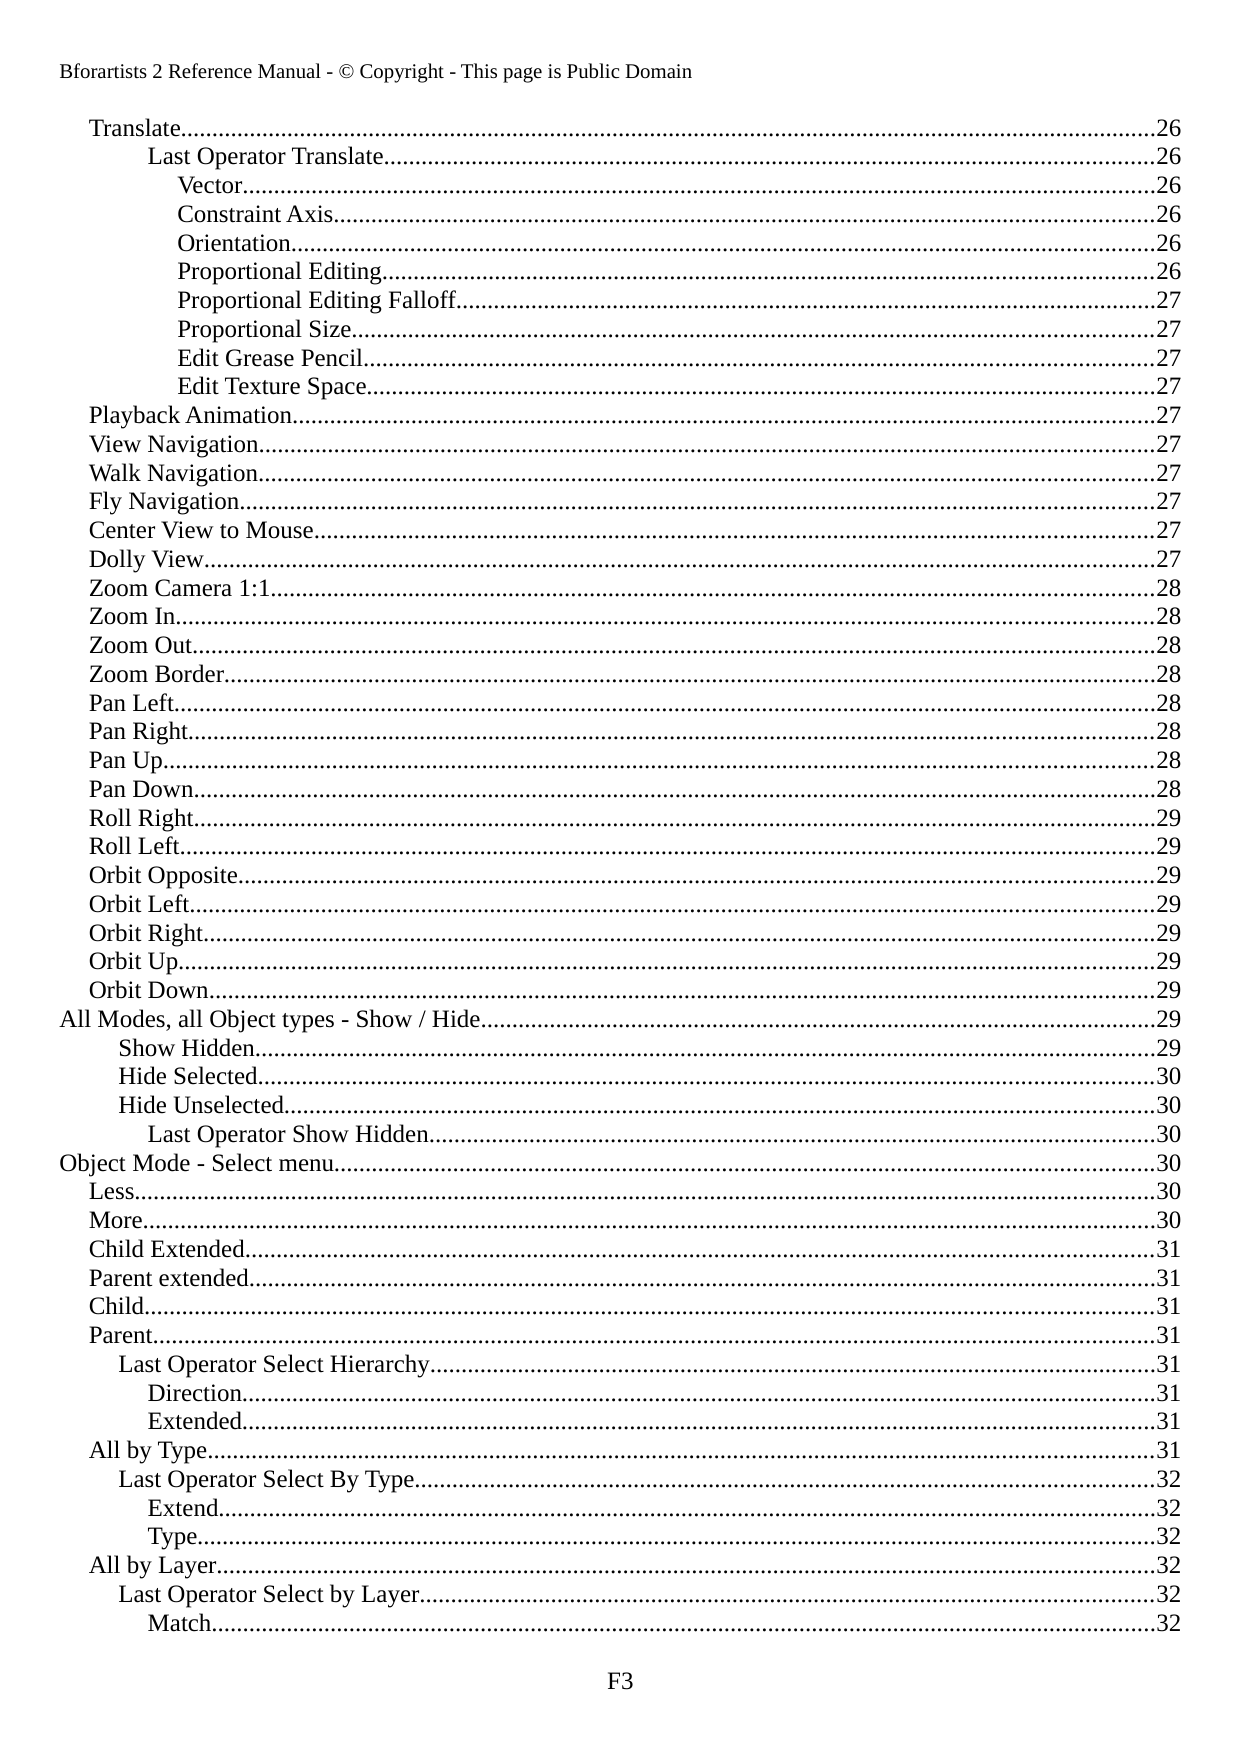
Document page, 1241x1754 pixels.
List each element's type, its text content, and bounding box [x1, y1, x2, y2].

text Orientation 26 [177, 228, 1181, 256]
text Show Hidden 29 [118, 1033, 1181, 1061]
text Zoom Out 28 [88, 630, 1181, 659]
text Edit Texture Space 27 [177, 371, 1181, 400]
text Direction 31 [147, 1378, 1181, 1406]
text Orbit Right 29 [88, 918, 1181, 946]
text Translate 26 [88, 113, 1181, 141]
text Orbit Opposite 29 [88, 860, 1181, 889]
text Last Operator Select Hierarchy 31 [118, 1349, 1181, 1378]
text Playback Animation 27 [88, 400, 1181, 429]
text Last Operator Show Hidden 30 [147, 1119, 1181, 1148]
text Pan Left 28 [88, 688, 1181, 716]
text Roll Left 29 [88, 831, 1181, 860]
text Orbit Down 29 [88, 975, 1181, 1004]
text More 30 [88, 1205, 1181, 1234]
text Object Mode - Select menu 30 [59, 1148, 1181, 1176]
text Constraint Axis 26 [177, 199, 1181, 228]
text Orbit Up 29 [88, 946, 1181, 975]
text Last Operator Select By Type 32 [118, 1464, 1181, 1493]
text View Navigation 27 [88, 429, 1181, 458]
text Dolly View 27 [88, 544, 1181, 573]
text Pan Down 28 [88, 774, 1181, 803]
text Orbit Left 29 [88, 889, 1181, 918]
text Less 30 [88, 1176, 1181, 1205]
text Vector 26 [177, 170, 1181, 199]
text Parent extended 31 [88, 1263, 1181, 1291]
text Extend 32 [147, 1493, 1181, 1521]
text Extended 31 [147, 1406, 1181, 1435]
text Zoom In 28 [88, 601, 1181, 630]
text Roll Right 29 [88, 803, 1181, 831]
text Child Extended 31 [88, 1234, 1181, 1263]
text Hide Selected 30 [118, 1061, 1181, 1090]
text Fly Navigation 27 [88, 486, 1181, 515]
text Child 31 [88, 1291, 1181, 1320]
text Last Operator Translate 26 [147, 141, 1181, 170]
text All by Type 31 [88, 1435, 1181, 1464]
text Proportional Editing Falloff 27 [177, 285, 1181, 314]
text Edit Grease Pencil 27 [177, 343, 1181, 371]
text Zoom Border 28 [88, 659, 1181, 688]
text Proportional Size 27 [177, 314, 1181, 343]
text Type 32 [147, 1521, 1181, 1550]
text Center View to Mouse 27 [88, 515, 1181, 544]
text Proportional Editing 26 [177, 256, 1181, 285]
text Match 32 [147, 1608, 1181, 1636]
text Last Operator Select by Layer 32 [118, 1579, 1181, 1608]
text Zoom Camera 1:1 28 [88, 573, 1181, 601]
text Walk Navigation 27 [88, 458, 1181, 486]
text Pan Up 28 [88, 745, 1181, 774]
text Pan Right 28 [88, 716, 1181, 745]
text All Modes, all Object types - Show / Hide 29 [59, 1004, 1181, 1033]
text Parent 31 [88, 1320, 1181, 1349]
text Hide Unselected 30 [118, 1090, 1181, 1119]
text All by Layer 32 [88, 1550, 1181, 1579]
